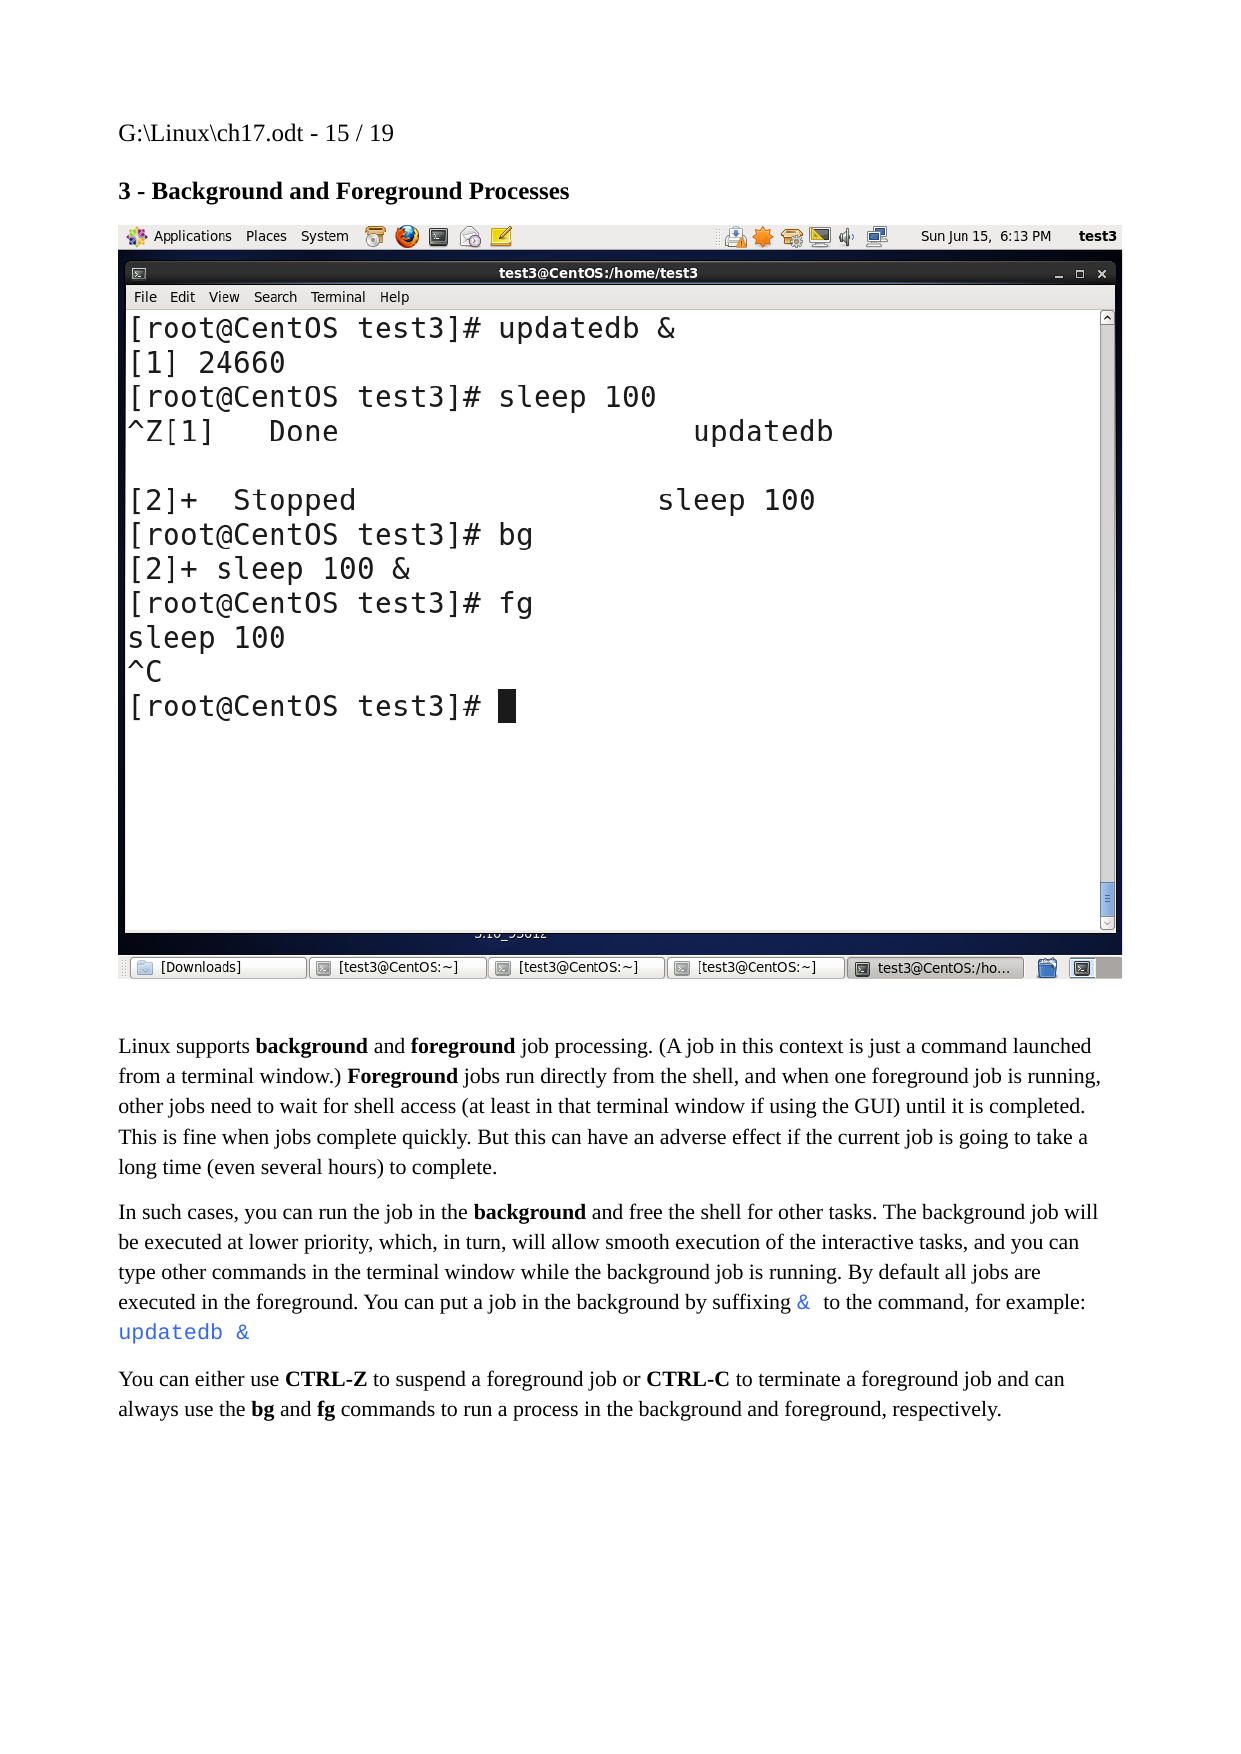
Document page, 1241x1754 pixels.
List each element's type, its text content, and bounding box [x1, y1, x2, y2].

text You can either use CTRL-Z to suspend a foreground job or CTRL-C to terminate a foreground job and can always use the bg and fg commands to run a process in the background and foreground, respectively. [118, 1366, 1122, 1421]
text In such cases, you can run the job in the background and free the shell for other tasks. The background job will be executed at lower priority, which, in turn, will allow smooth execution of the interactive tasks, and you can type other commands in the terminal window while the background job is running. By default all jobs are executed in the foreground. You can put a job in the background by suffixing & to the command, for example: updatedb & [118, 1199, 1122, 1346]
text Linux supports background and foreground job processing. (A job in this context is just a command launched from a terminal window.) Foreground jobs run directly from the shell, and when one foreground job is running, other jobs need to wait for shell access (at least in that terminal window if using the GUI) until it is completed. This is fine when jobs complete quickly. But this can have an adverse effect if the current job is going to take a long time (even several hours) to complete. [118, 1033, 1122, 1179]
text 3 - Background and Foreground Processes [118, 176, 1122, 205]
picture [118, 225, 1123, 979]
